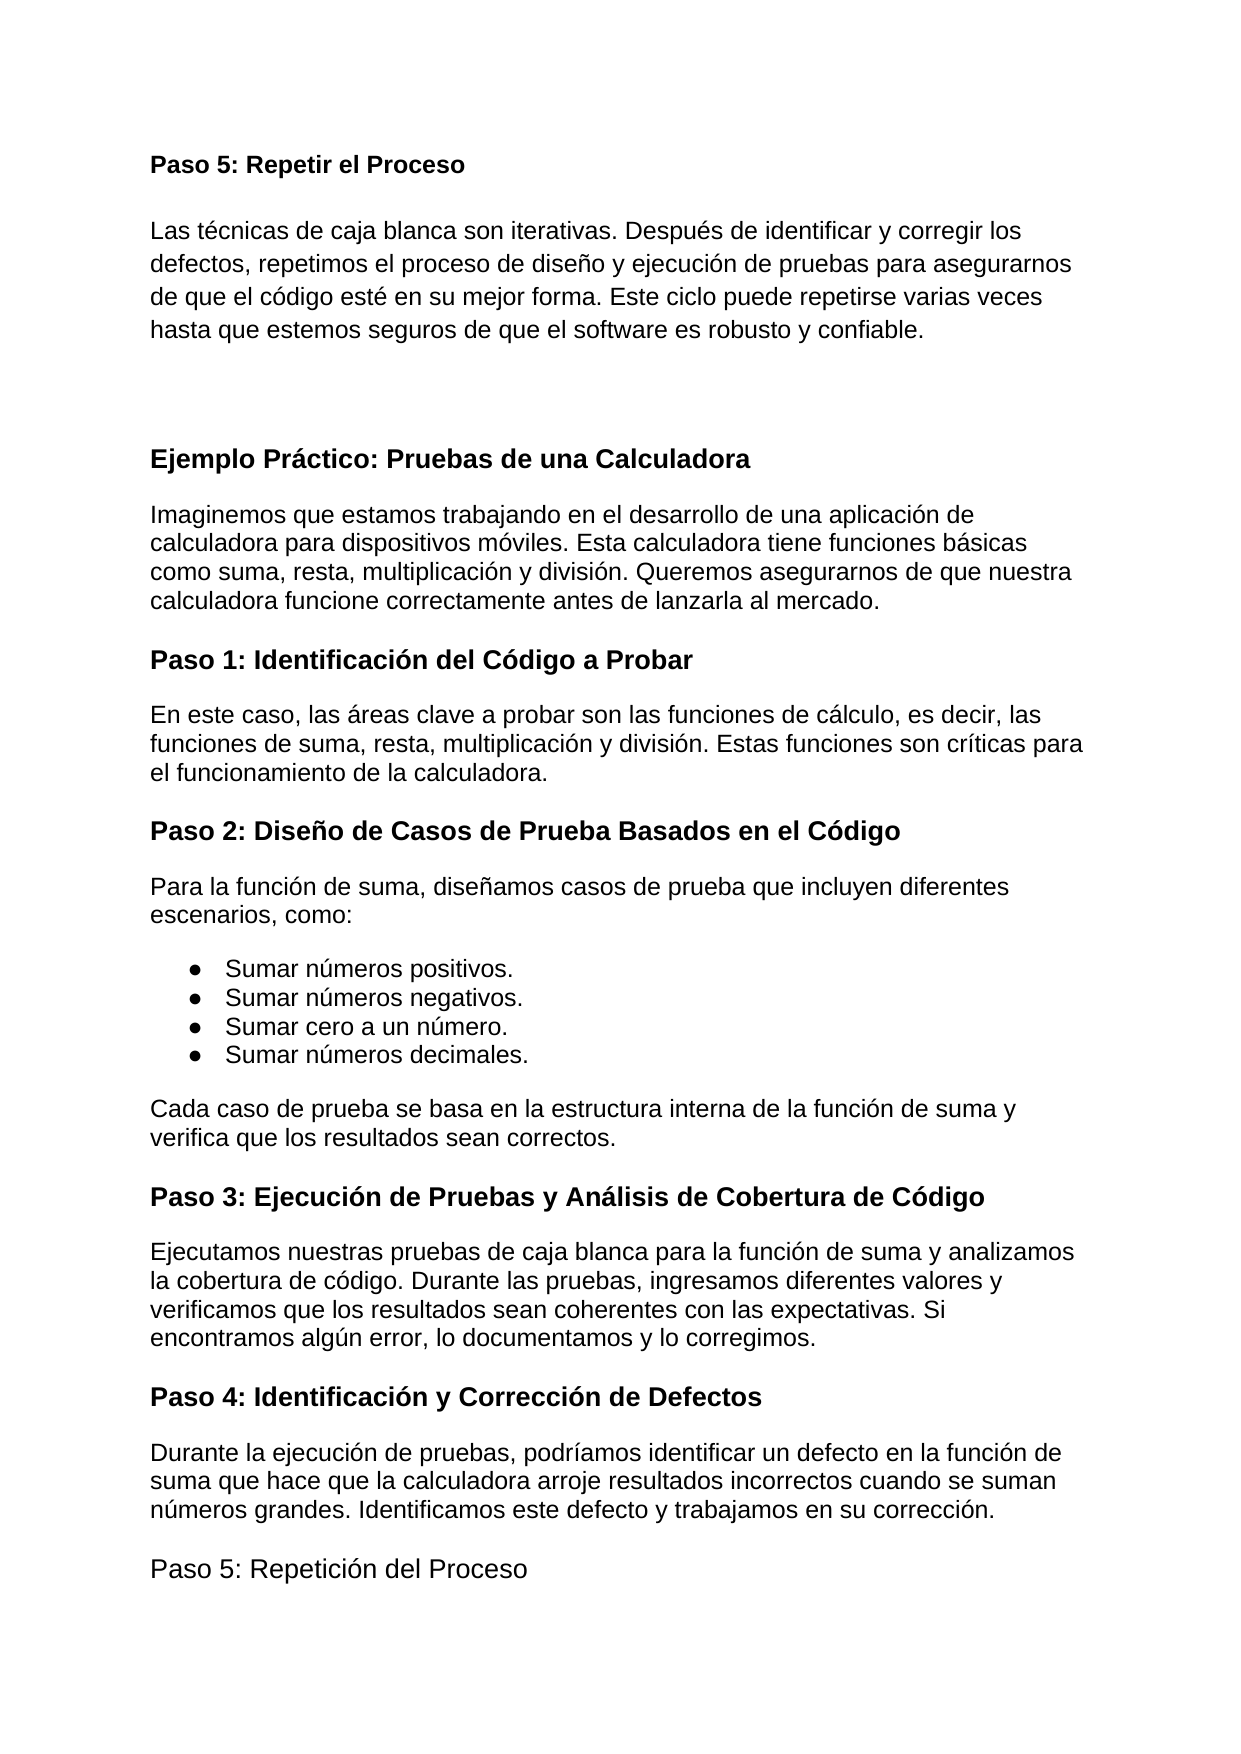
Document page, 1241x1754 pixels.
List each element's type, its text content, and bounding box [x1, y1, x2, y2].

list Sumar números positivos. [187, 954, 1090, 983]
text Cada caso de prueba se basa en la estructura interna de la función de suma y verifica que los resultados sean correctos. [150, 1094, 1090, 1152]
text Imaginemos que estamos trabajando en el desarrollo de una aplicación de calculadora para dispositivos móviles. Esta calculadora tiene funciones básicas como suma, resta, multiplicación y división. Queremos asegurarnos de que nuestra calculadora funcione correctamente antes de lanzarla al mercado. [150, 499, 1090, 614]
text Ejecutamos nuestras pruebas de caja blanca para la función de suma y analizamos la cobertura de código. Durante las pruebas, ingresamos diferentes valores y verificamos que los resultados sean coherentes con las expectativas. Si encontramos algún error, lo documentamos y lo corregimos. [150, 1237, 1090, 1352]
text En este caso, las áreas clave a probar son las funciones de cálculo, es decir, las funciones de suma, resta, multiplicación y división. Estas funciones son críticas para el funcionamiento de la calculadora. [150, 700, 1090, 786]
list Sumar cero a un número. [187, 1012, 1090, 1040]
subtitle Paso 1: Identificación del Código a Probar [150, 644, 1090, 675]
subtitle Paso 5: Repetición del Proceso [150, 1553, 1090, 1584]
text Durante la ejecución de pruebas, podríamos identificar un defecto en la función de suma que hace que la calculadora arroje resultados incorrectos cuando se suman números grandes. Identificamos este defecto y trabajamos en su corrección. [150, 1437, 1090, 1524]
subtitle Paso 3: Ejecución de Pruebas y Análisis de Cobertura de Código [150, 1181, 1090, 1212]
list Sumar números negativos. [187, 983, 1090, 1012]
text Para la función de suma, diseñamos casos de prueba que incluyen diferentes escenarios, como: [150, 872, 1090, 929]
text Las técnicas de caja blanca son iterativas. Después de identificar y corregir los defectos, repetimos el proceso de diseño y ejecución de pruebas para asegurarnos de que el código esté en su mejor forma. Este ciclo puede repetirse varias veces hasta que estemos seguros de que el software es robusto y confiable. [150, 216, 1090, 344]
subtitle Ejemplo Práctico: Pruebas de una Calculadora [150, 443, 1090, 474]
text Paso 5: Repetir el Proceso [150, 150, 1090, 179]
subtitle Paso 2: Diseño de Casos de Prueba Basados en el Código [150, 815, 1090, 847]
list Sumar números decimales. [187, 1040, 1090, 1069]
subtitle Paso 4: Identificación y Corrección de Defectos [150, 1381, 1090, 1412]
